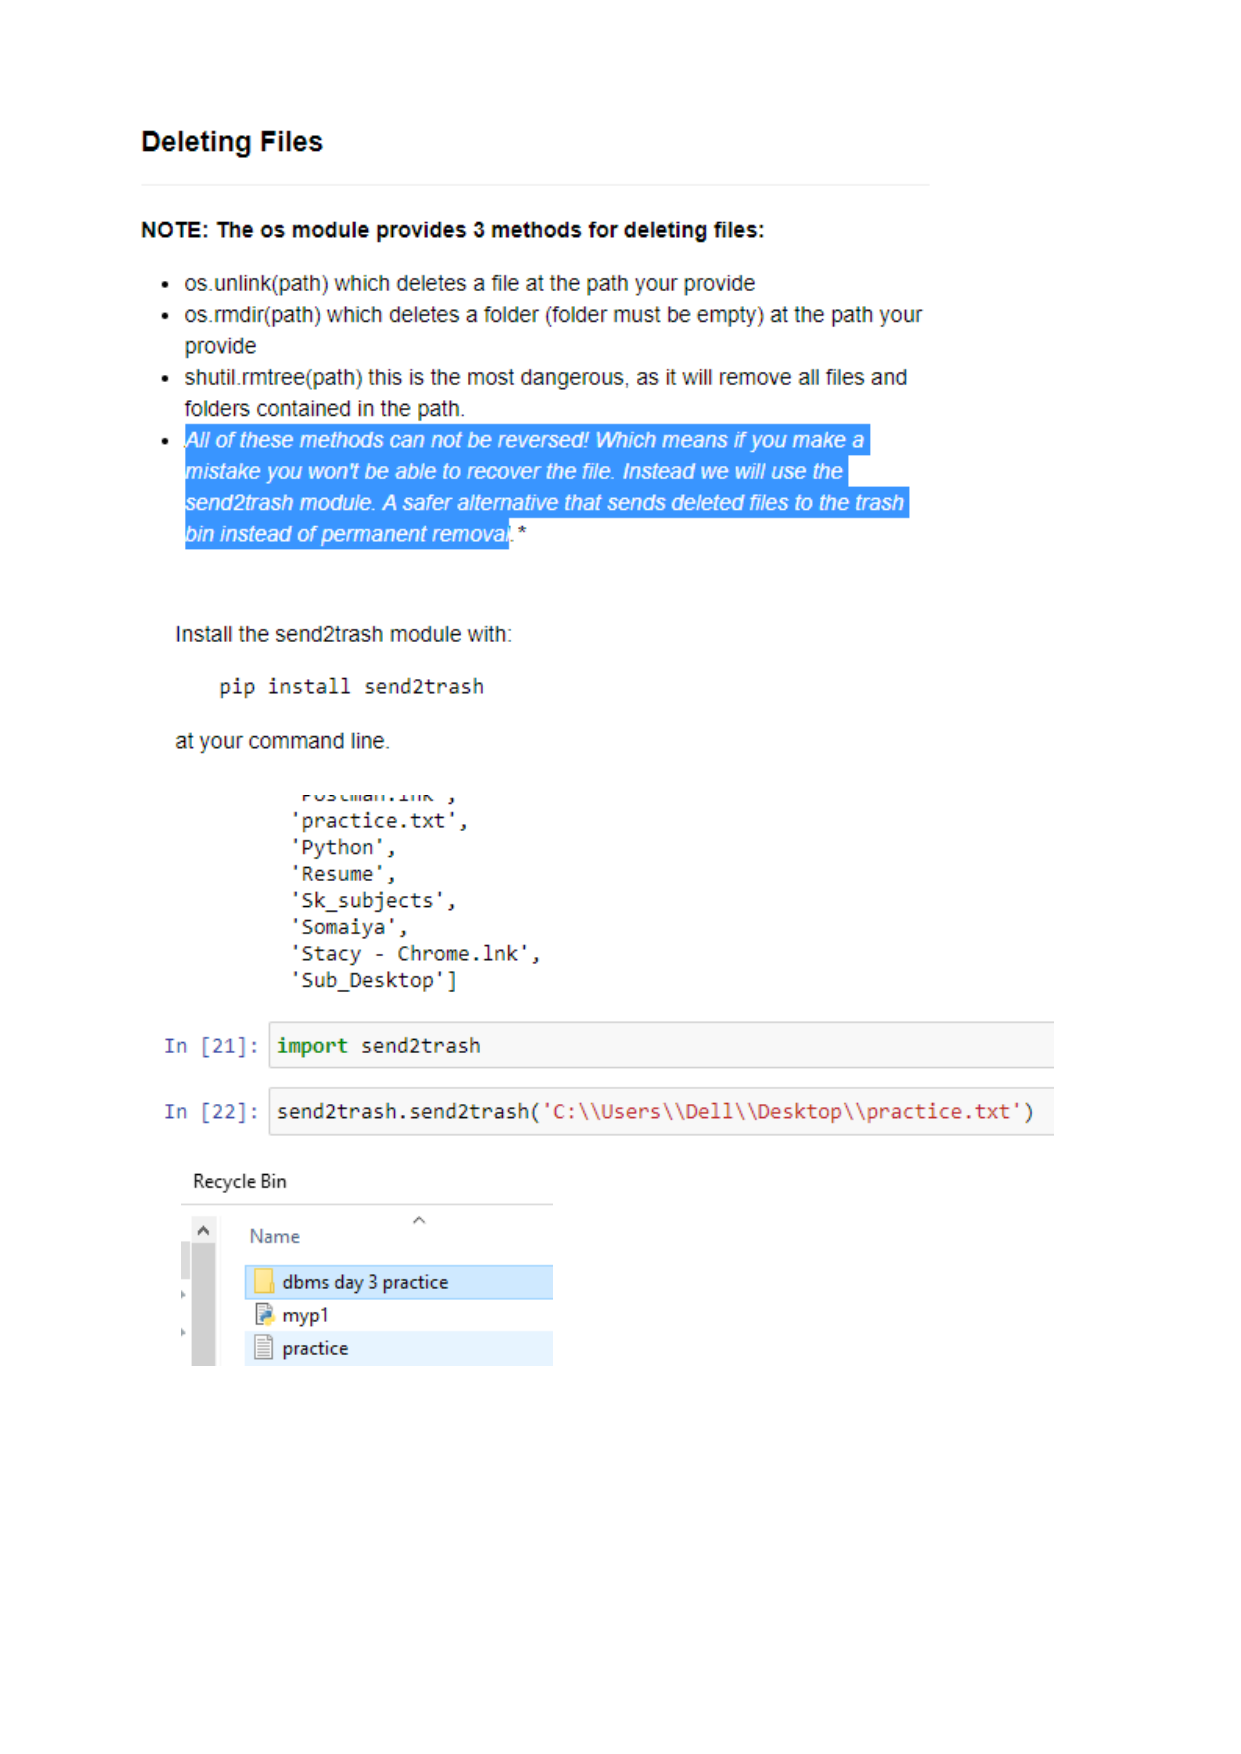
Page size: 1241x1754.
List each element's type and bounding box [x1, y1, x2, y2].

picture [123, 129, 930, 570]
picture [181, 1163, 553, 1366]
picture [161, 795, 1054, 1139]
picture [145, 598, 580, 755]
